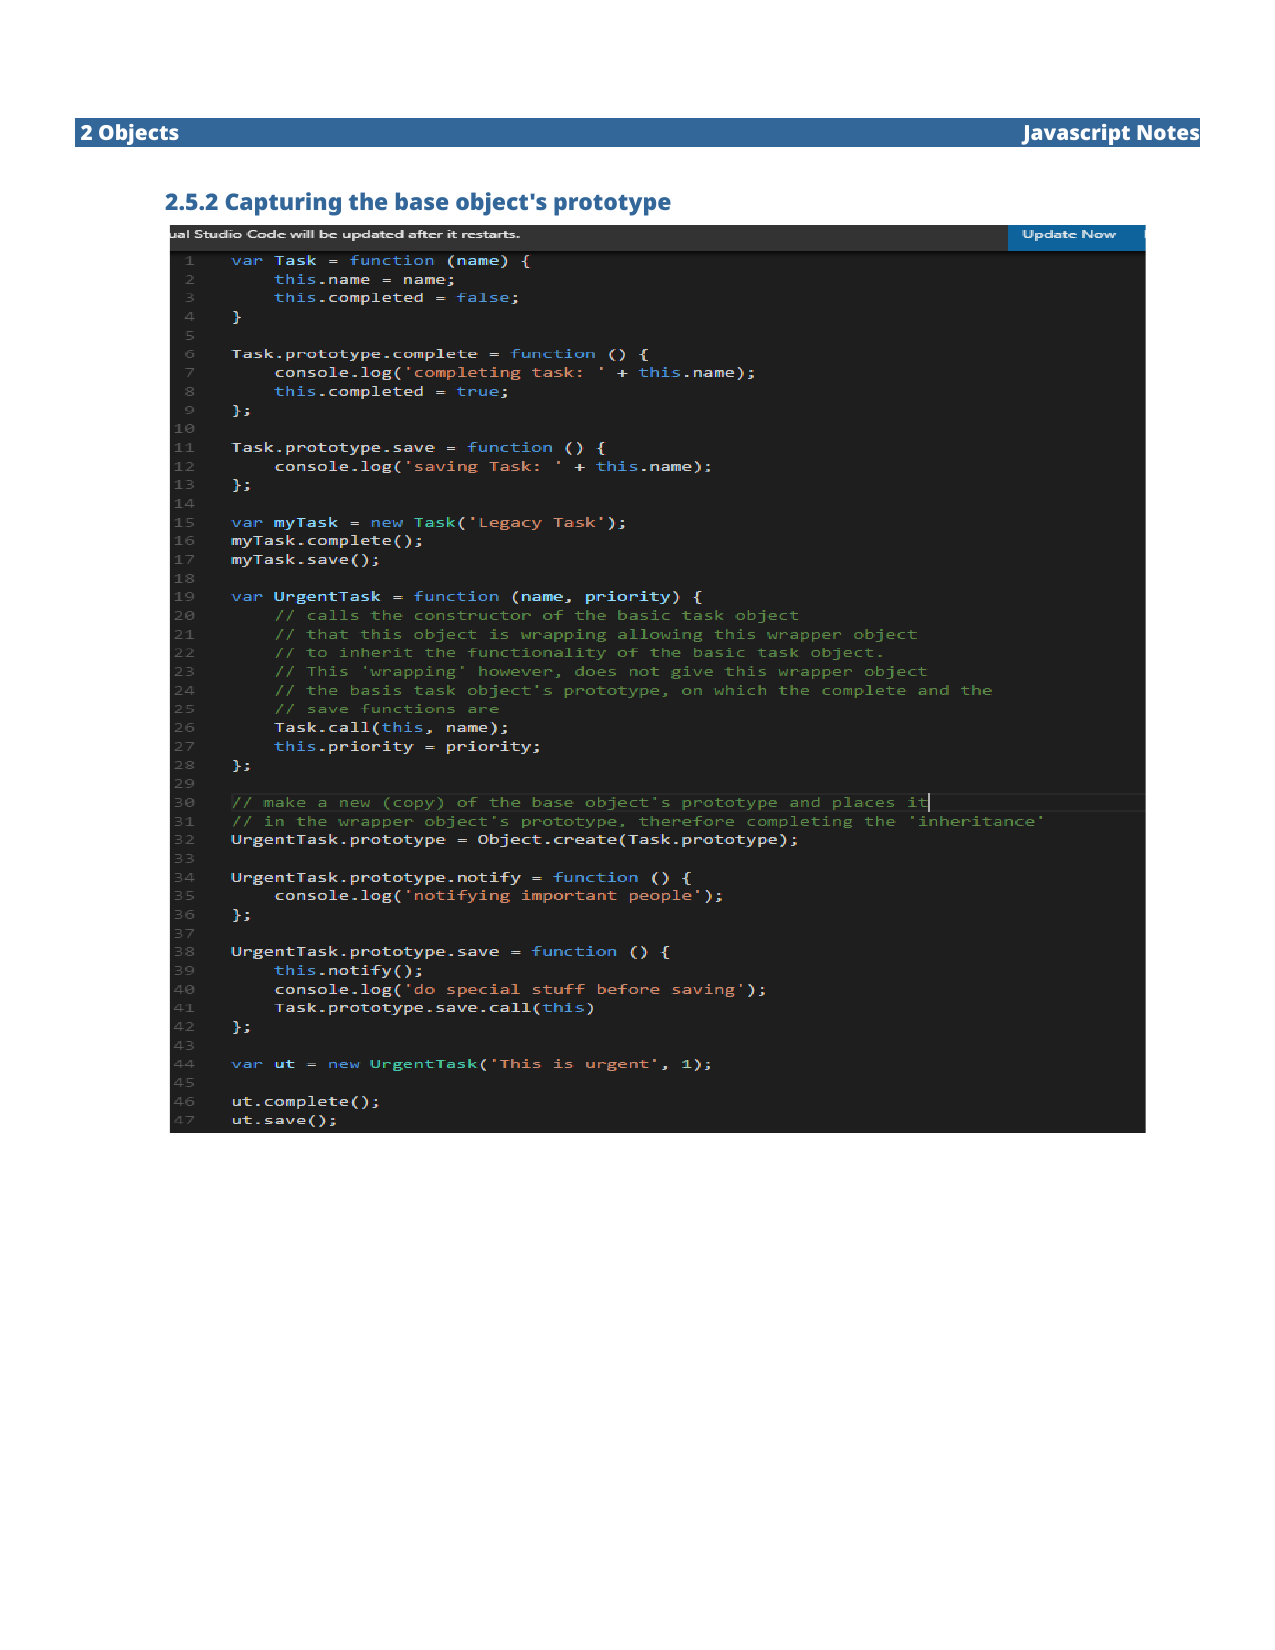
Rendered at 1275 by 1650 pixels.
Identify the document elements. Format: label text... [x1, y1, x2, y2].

subtitle Capturing the base object's prototype [75, 186, 1200, 217]
picture [169, 225, 1146, 1133]
